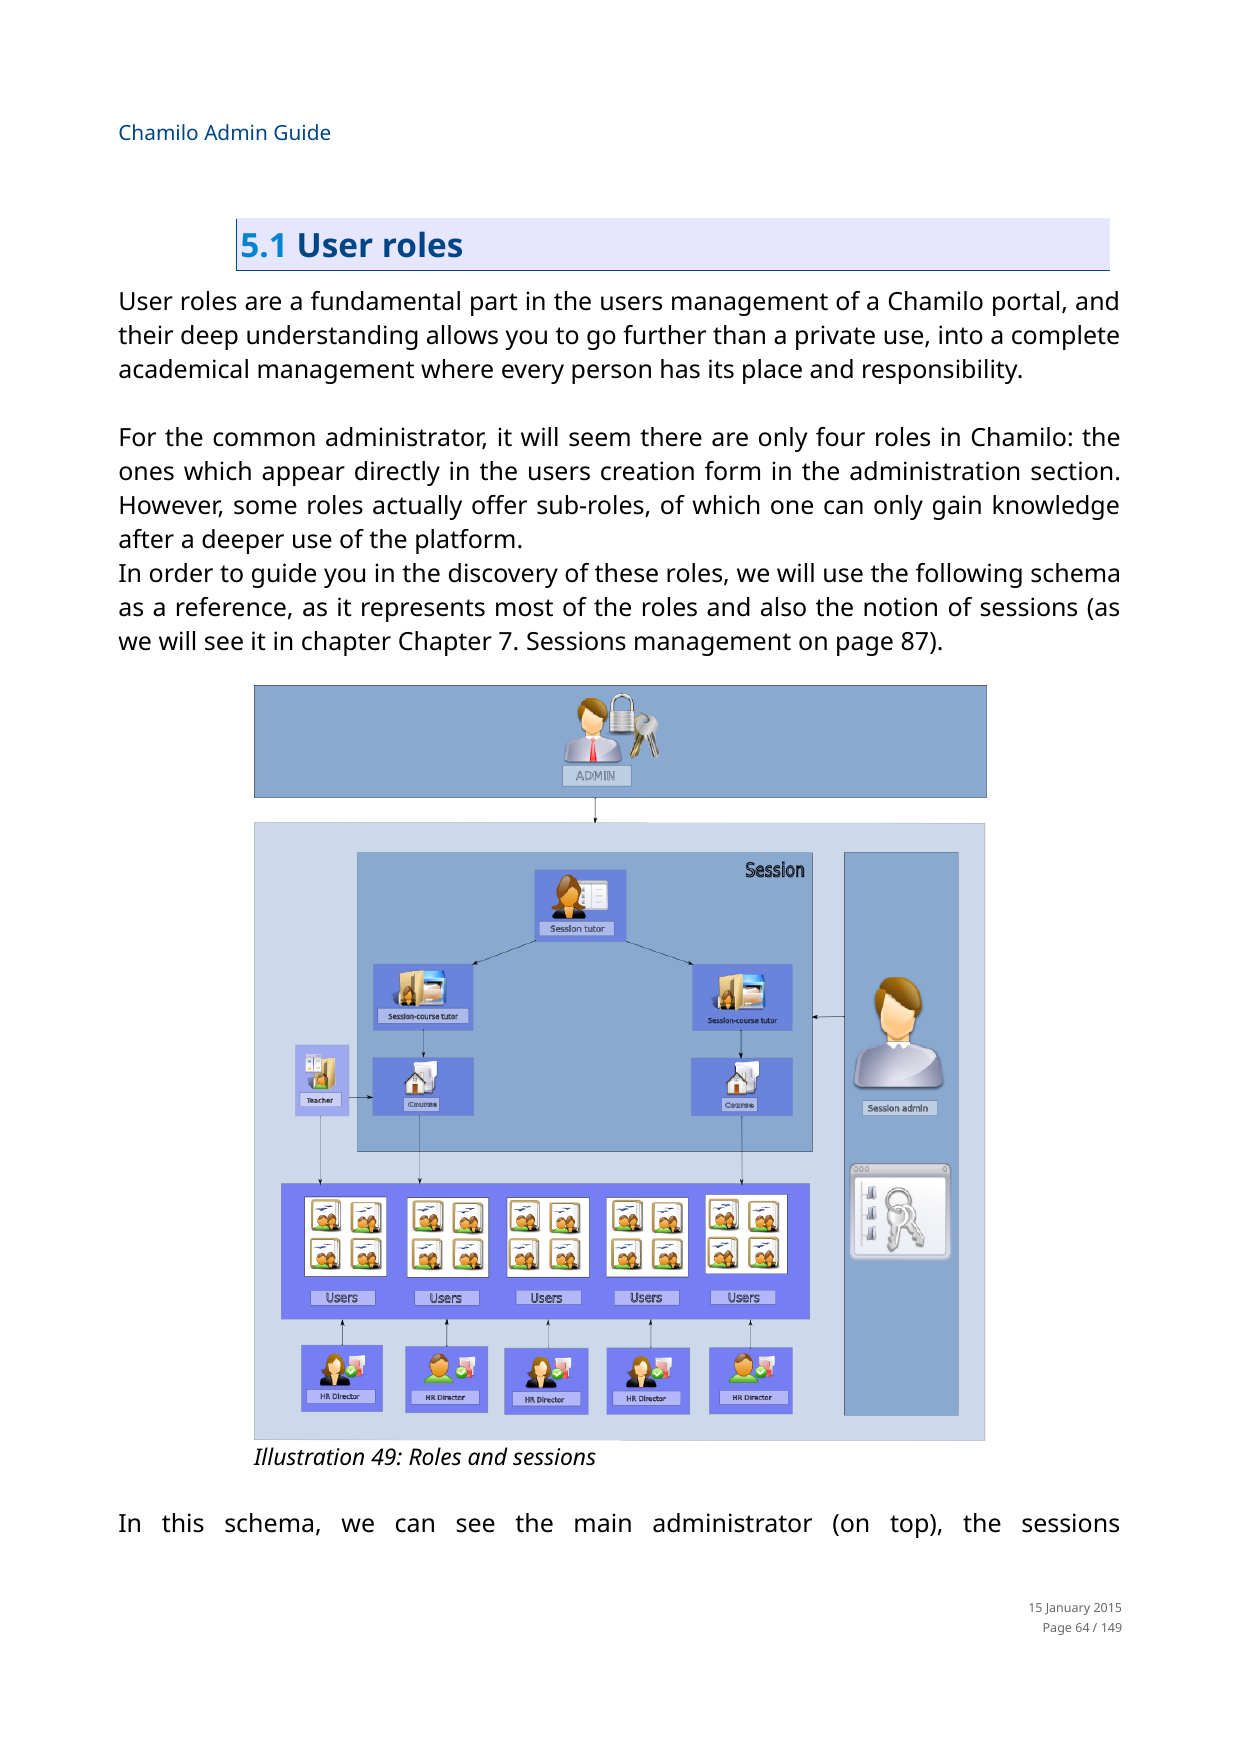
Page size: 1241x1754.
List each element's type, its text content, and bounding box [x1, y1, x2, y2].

text In order to guide you in the discovery of these roles, we will use the following schema as a reference, as it represents most of the roles and also the notion of sessions (as we will see it in chapter Chapter 7. Sessions management on page 75). [118, 556, 1122, 658]
text In this schema, we can see the main administrator (on top), the sessions [118, 1506, 1122, 1540]
text User roles are a fundamental part in the users management of a Chamilo portal, and their deep understanding allows you to go further than a private use, into a complete academical management where every person has its place and responsibility. [118, 283, 1122, 385]
subtitle User roles [236, 218, 1110, 270]
picture [254, 685, 987, 1441]
text For the common administrator, it will seem there are only four roles in Chamilo: the ones which appear directly in the users creation form in the administration section. However, some roles actually offer sub-roles, of which one can only gain knowledge after a deeper use of the platform. [118, 419, 1122, 556]
text Illustration 49: Roles and sessions [254, 1441, 987, 1472]
